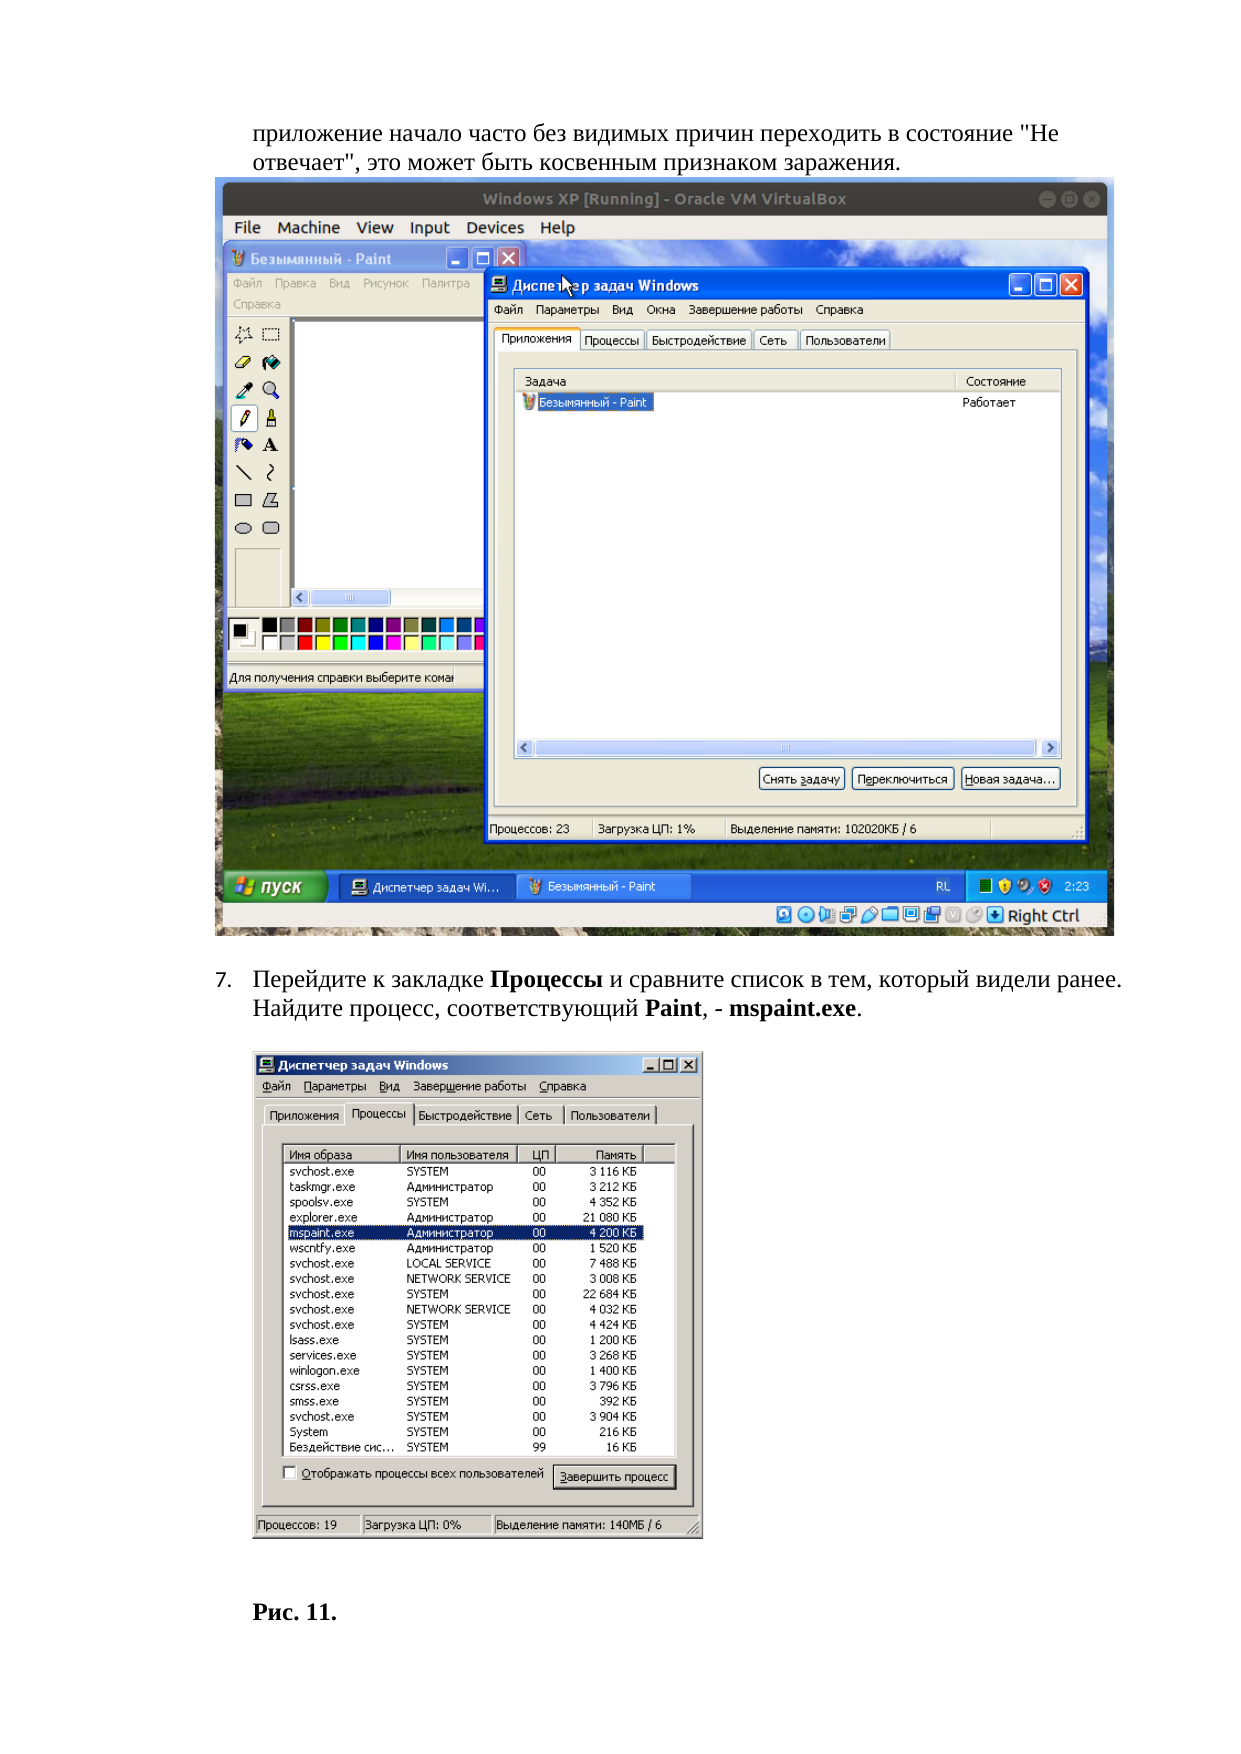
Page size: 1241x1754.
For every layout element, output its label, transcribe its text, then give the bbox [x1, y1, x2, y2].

text приложение начало часто без видимых причин переходить в состояние "Не отвечает", это может быть косвенным признаком заражения. [252, 118, 1152, 176]
picture [214, 177, 1115, 936]
picture [252, 1051, 704, 1539]
text Рис. 11. [252, 1568, 1152, 1626]
list Перейдите к закладке Процессы и сравните список в тем, который видели ранее. Найдите процесс, соответствующий Paint, - mspaint.exe. [215, 205, 1152, 1022]
